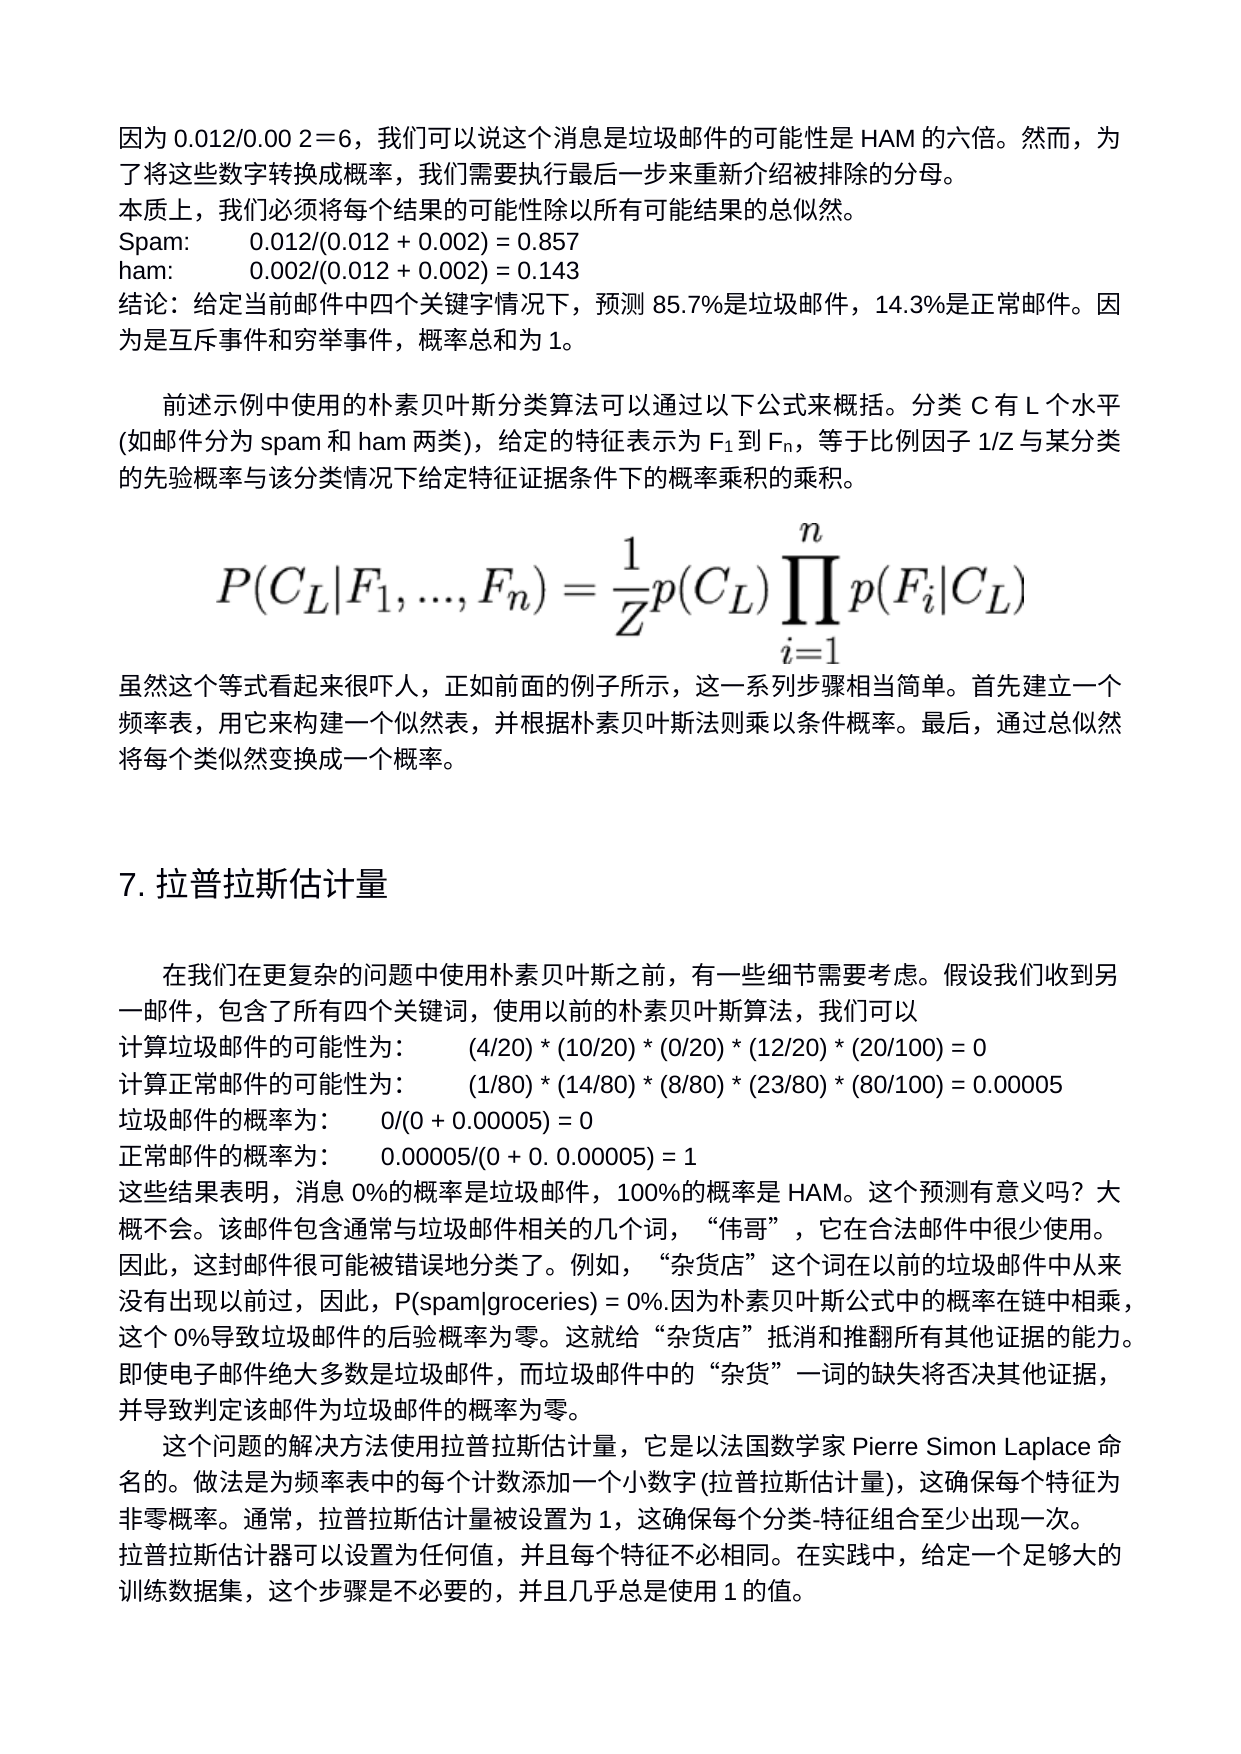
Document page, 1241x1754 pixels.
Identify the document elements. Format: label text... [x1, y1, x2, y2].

text Spam: 0.012/(0.012 + 0.002) = 0.857 [118, 227, 1122, 256]
text 前述示例中使用的朴素贝叶斯分类算法可以通过以下公式来概括。分类C有L个水平(如邮件分为spam和ham两类)，给定的特征表示为F1到Fn，等于比例因子1/Z与某分类的先验概率与该分类情况下给定特征证据条件下的概率乘积的乘积。 [118, 386, 1122, 494]
text 在我们在更复杂的问题中使用朴素贝叶斯之前，有一些细节需要考虑。假设我们收到另一邮件，包含了所有四个关键词，使用以前的朴素贝叶斯算法，我们可以 [118, 955, 1122, 1028]
text 计算正常邮件的可能性为： (1/80) * (14/80) * (8/80) * (23/80) * (80/100) = 0.00005 [118, 1064, 1122, 1100]
text 因为0.012/0.00 2＝6，我们可以说这个消息是垃圾邮件的可能性是HAM的六倍。然而，为了将这些数字转换成概率，我们需要执行最后一步来重新介绍被排除的分母。 [118, 118, 1122, 191]
text 因此，这封邮件很可能被错误地分类了。例如，“杂货店”这个词在以前的垃圾邮件中从来没有出现以前过，因此，P(spam|groceries) = 0%.因为朴素贝叶斯公式中的概率在链中相乘，这个0%导致垃圾邮件的后验概率为零。这就给“杂货店”抵消和推翻所有其他证据的能力。即使电子邮件绝大多数是垃圾邮件，而垃圾邮件中的“杂货”一词的缺失将否决其他证据，并导致判定该邮件为垃圾邮件的概率为零。 [118, 1245, 1122, 1427]
text 垃圾邮件的概率为： 0/(0 + 0.00005) = 0 [118, 1100, 1122, 1137]
text 正常邮件的概率为： 0.00005/(0 + 0. 0.00005) = 1 [118, 1137, 1122, 1173]
text 结论：给定当前邮件中四个关键字情况下，预测85.7%是垃圾邮件，14.3%是正常邮件。因为是互斥事件和穷举事件，概率总和为1。 [118, 284, 1122, 357]
text 虽然这个等式看起来很吓人，正如前面的例子所示，这一系列步骤相当简单。首先建立一个频率表，用它来构建一个似然表，并根据朴素贝叶斯法则乘以条件概率。最后，通过总似然将每个类似然变换成一个概率。 [118, 667, 1122, 776]
list 拉普拉斯估计量 [118, 858, 1122, 906]
text ham: 0.002/(0.012 + 0.002) = 0.143 [118, 256, 1122, 284]
text 这个问题的解决方法使用拉普拉斯估计量，它是以法国数学家Pierre Simon Laplace命名的。做法是为频率表中的每个计数添加一个小数字(拉普拉斯估计量)，这确保每个特征为非零概率。通常，拉普拉斯估计量被设置为1，这确保每个分类-特征组合至少出现一次。 [118, 1427, 1122, 1535]
text 计算垃圾邮件的可能性为： (4/20) * (10/20) * (0/20) * (12/20) * (20/100) = 0 [118, 1028, 1122, 1064]
text 拉普拉斯估计器可以设置为任何值，并且每个特征不必相同。在实践中，给定一个足够大的训练数据集，这个步骤是不必要的，并且几乎总是使用1的值。 [118, 1535, 1122, 1608]
text 本质上，我们必须将每个结果的可能性除以所有可能结果的总似然。 [118, 191, 1122, 227]
text 这些结果表明，消息0%的概率是垃圾邮件，100%的概率是HAM。这个预测有意义吗？大概不会。该邮件包含通常与垃圾邮件相关的几个词，“伟哥”，它在合法邮件中很少使用。 [118, 1173, 1122, 1245]
